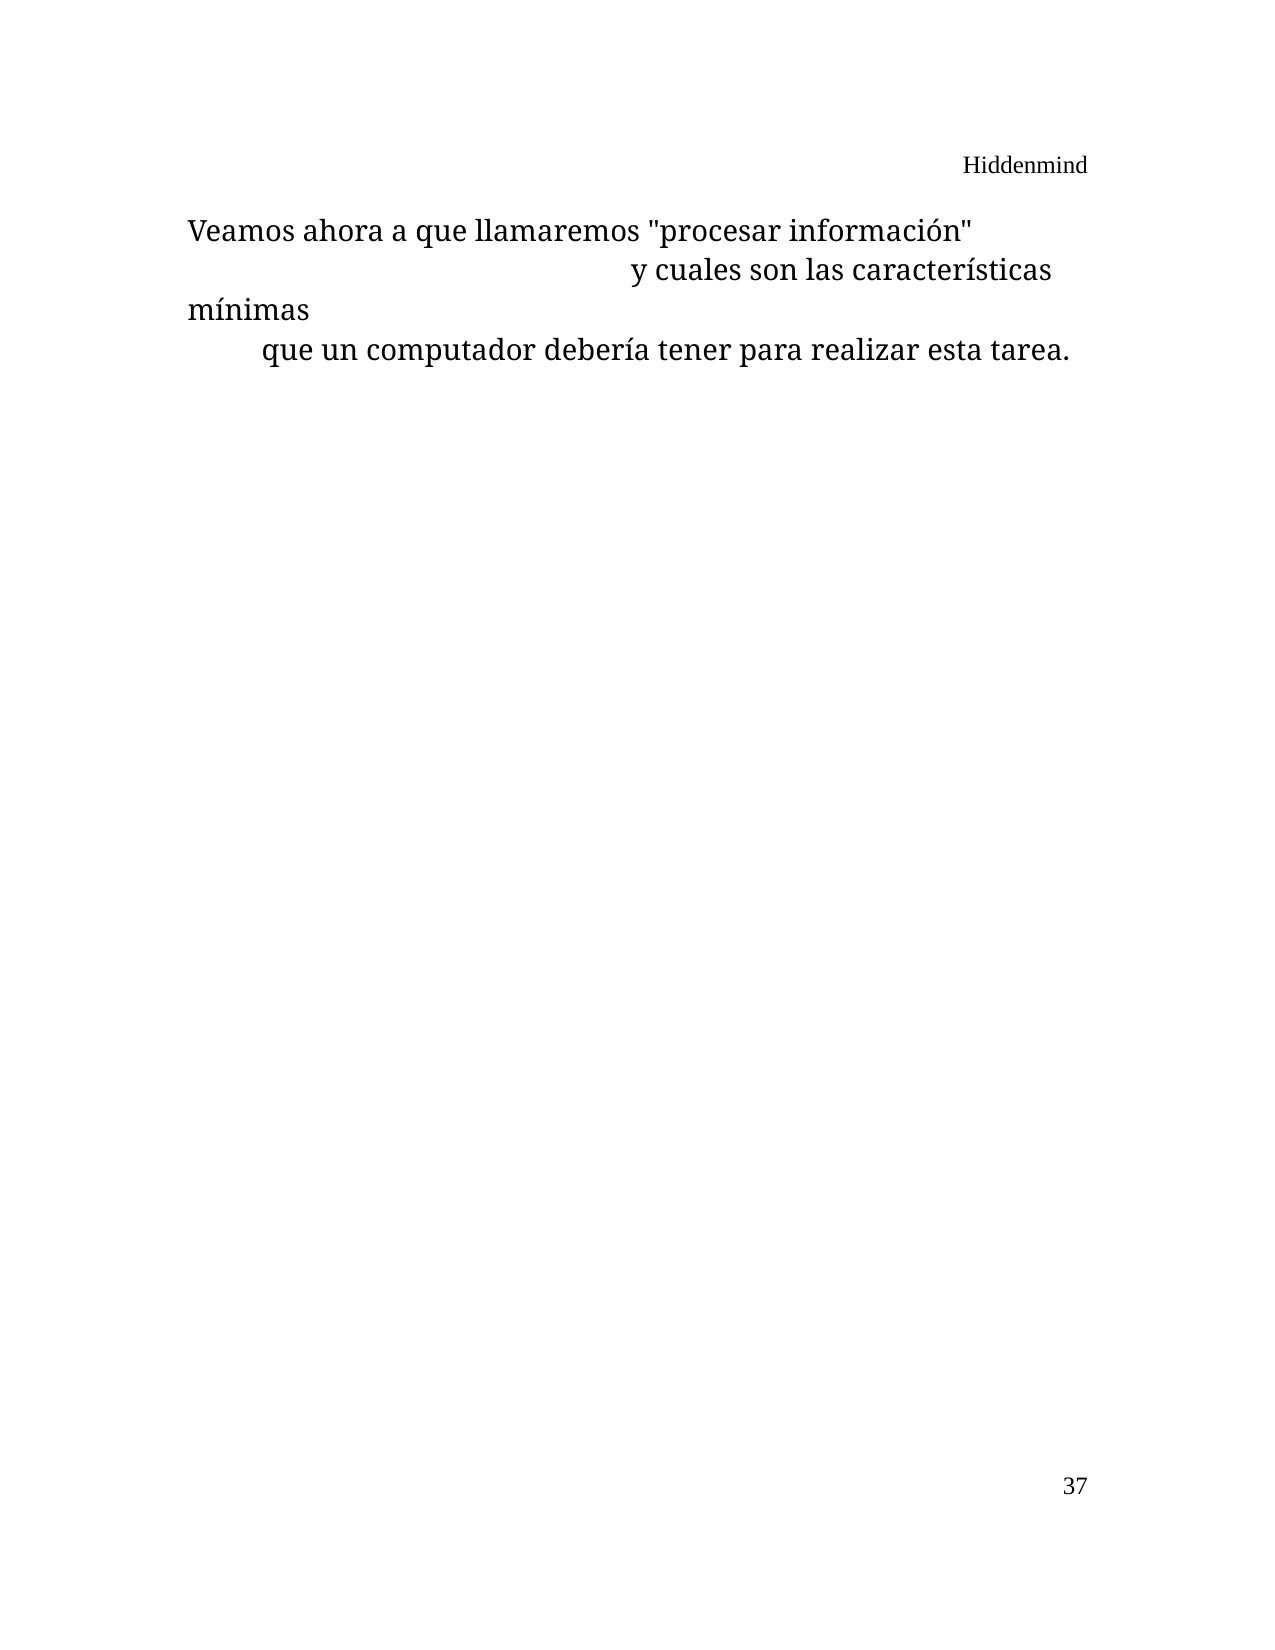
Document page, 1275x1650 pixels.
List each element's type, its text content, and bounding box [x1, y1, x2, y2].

text que un computador debería tener para realizar esta tarea. [187, 329, 1087, 369]
text y cuales son las características mínimas [187, 250, 1087, 329]
text Veamos ahora a que llamaremos "procesar información" [187, 210, 1087, 250]
